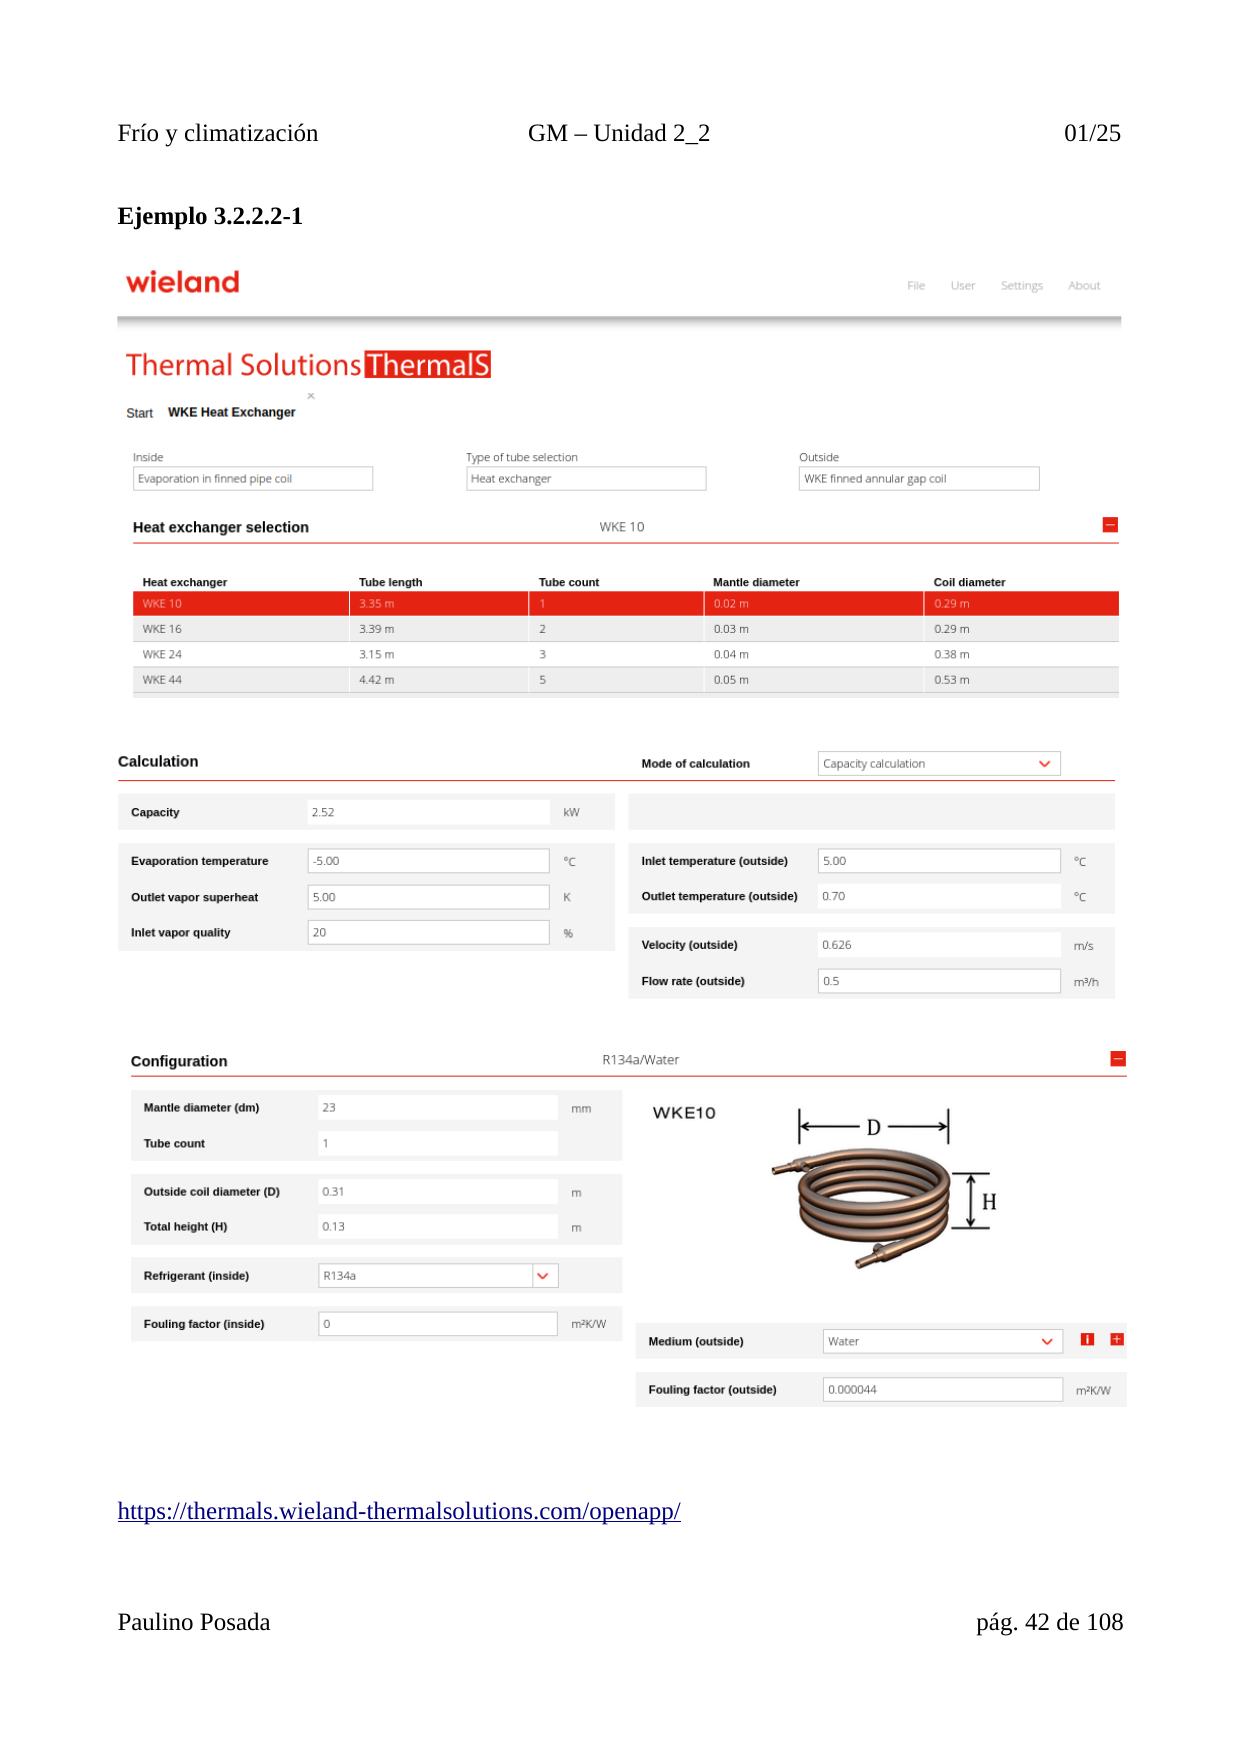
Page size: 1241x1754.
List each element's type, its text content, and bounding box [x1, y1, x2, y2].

text https://thermals.wieland-thermalsolutions.com/openapp/ [117, 1496, 1123, 1524]
picture [117, 257, 1122, 698]
picture [125, 1050, 1130, 1408]
picture [111, 749, 1116, 1009]
text Ejemplo 3.2.2.2-1 [117, 201, 1123, 230]
